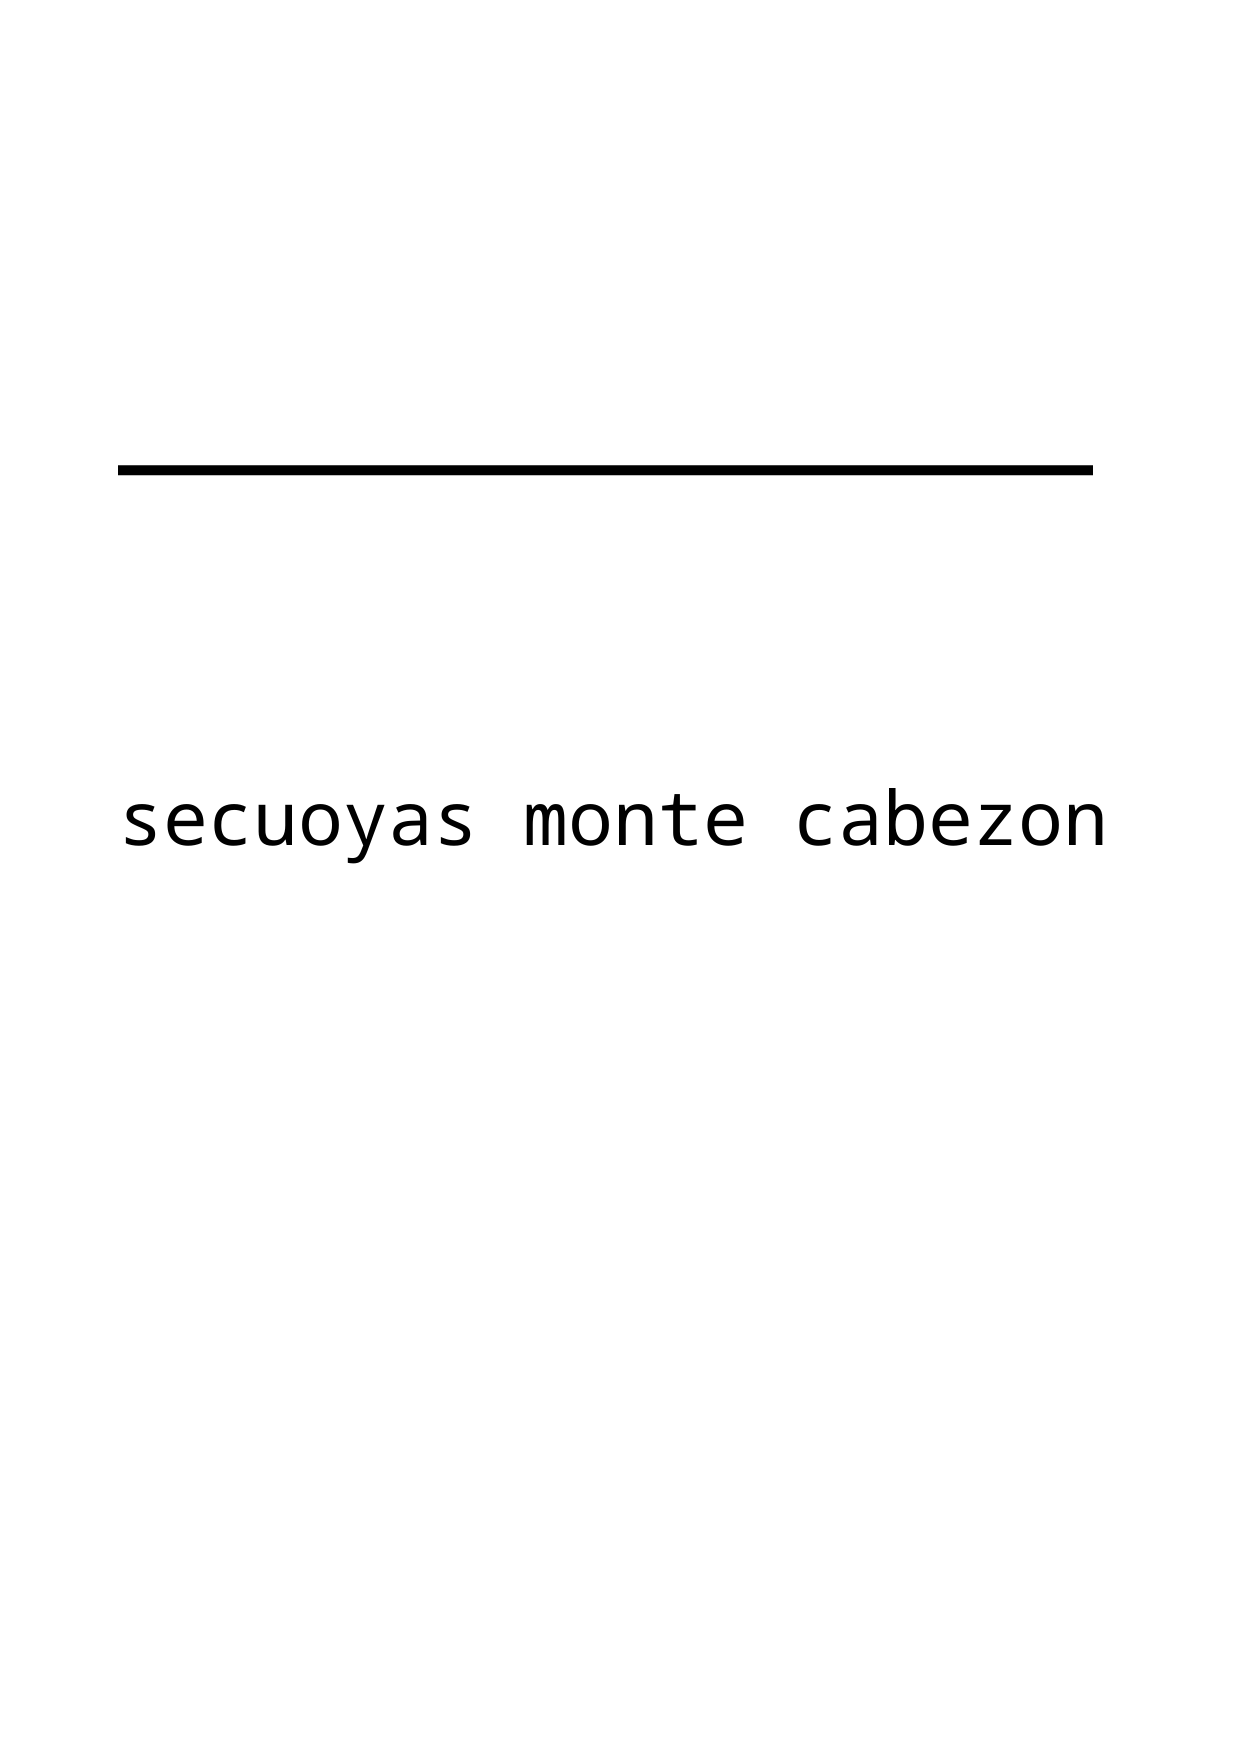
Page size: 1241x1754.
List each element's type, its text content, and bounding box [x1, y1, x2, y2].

text _____________ [118, 322, 1122, 493]
text secuoyas monte cabezon [118, 765, 1122, 867]
